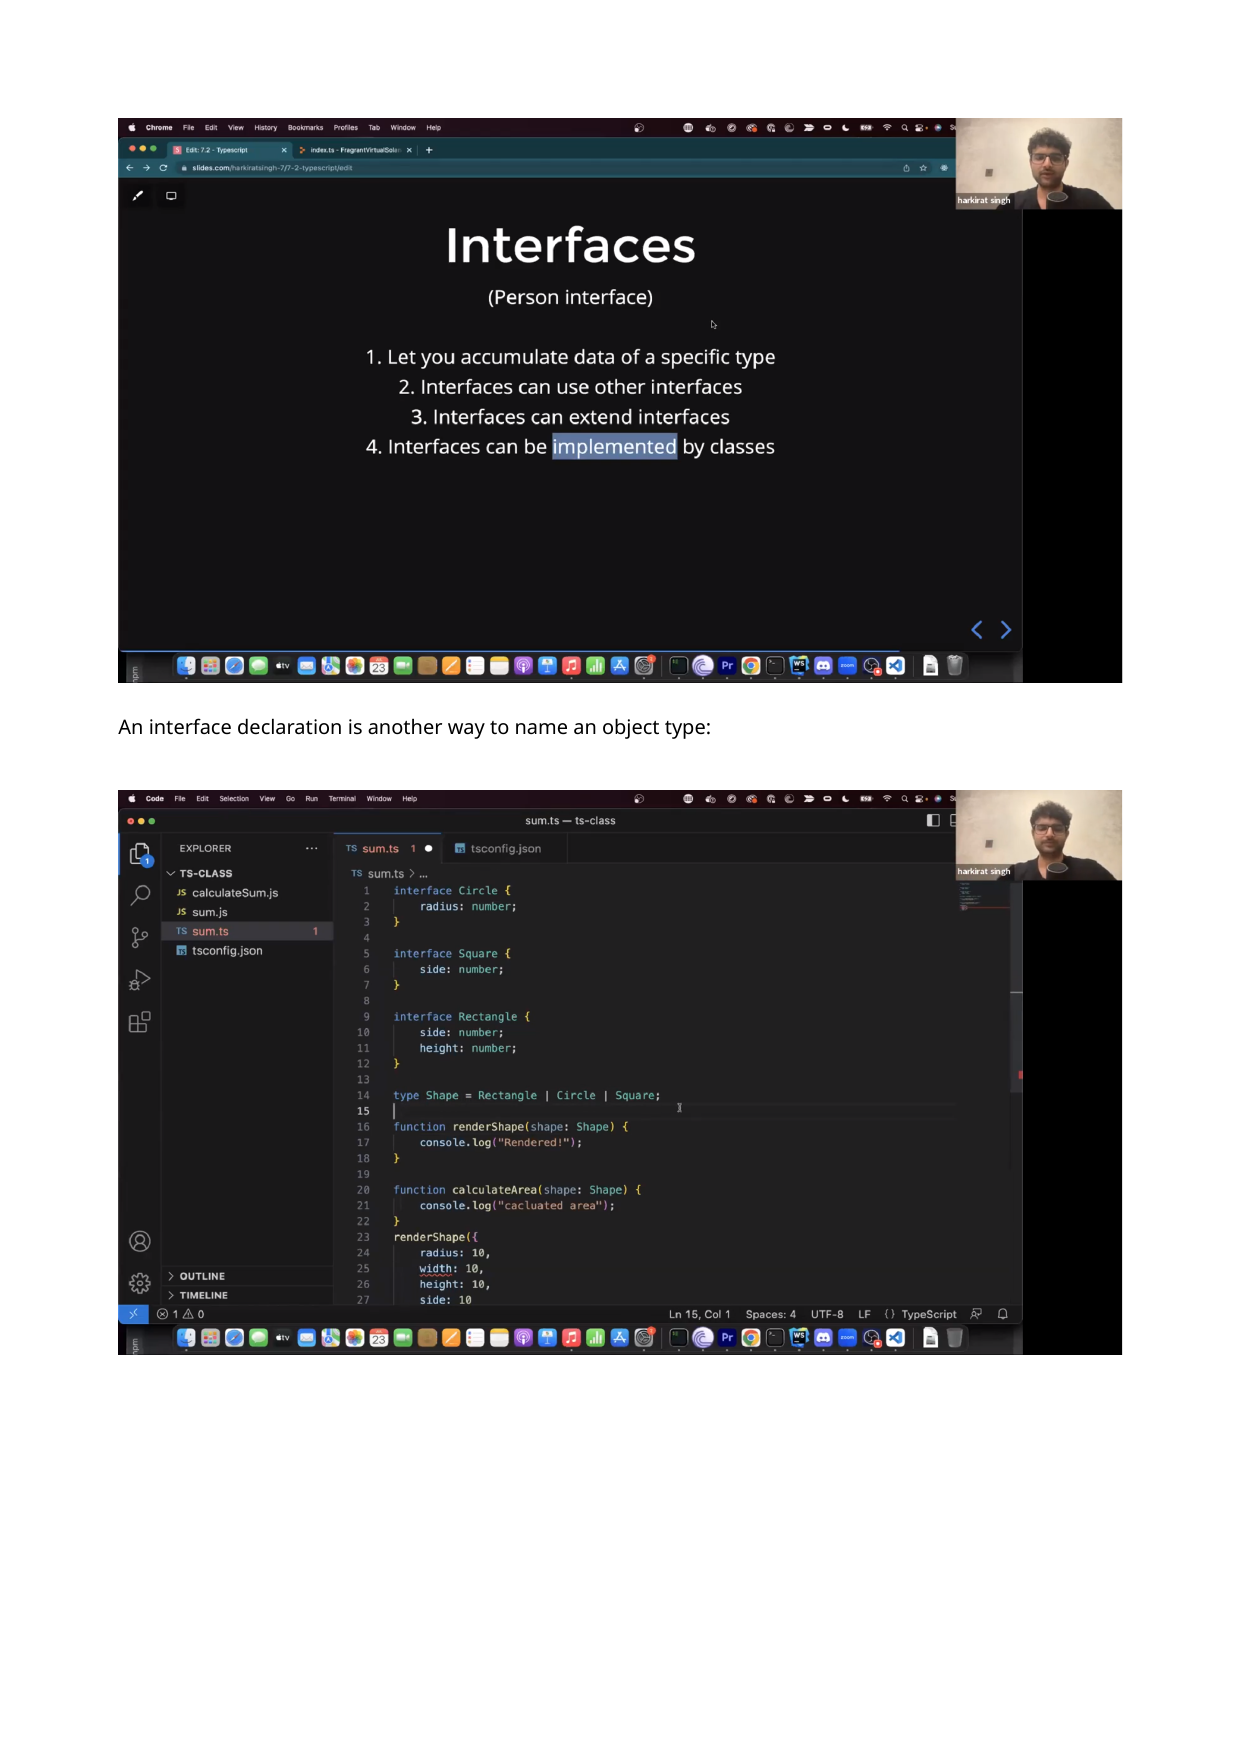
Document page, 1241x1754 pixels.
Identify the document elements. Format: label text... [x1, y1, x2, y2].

text An interface declaration is another way to name an object type: [118, 713, 1122, 741]
picture [118, 790, 1123, 1355]
picture [118, 118, 1123, 683]
